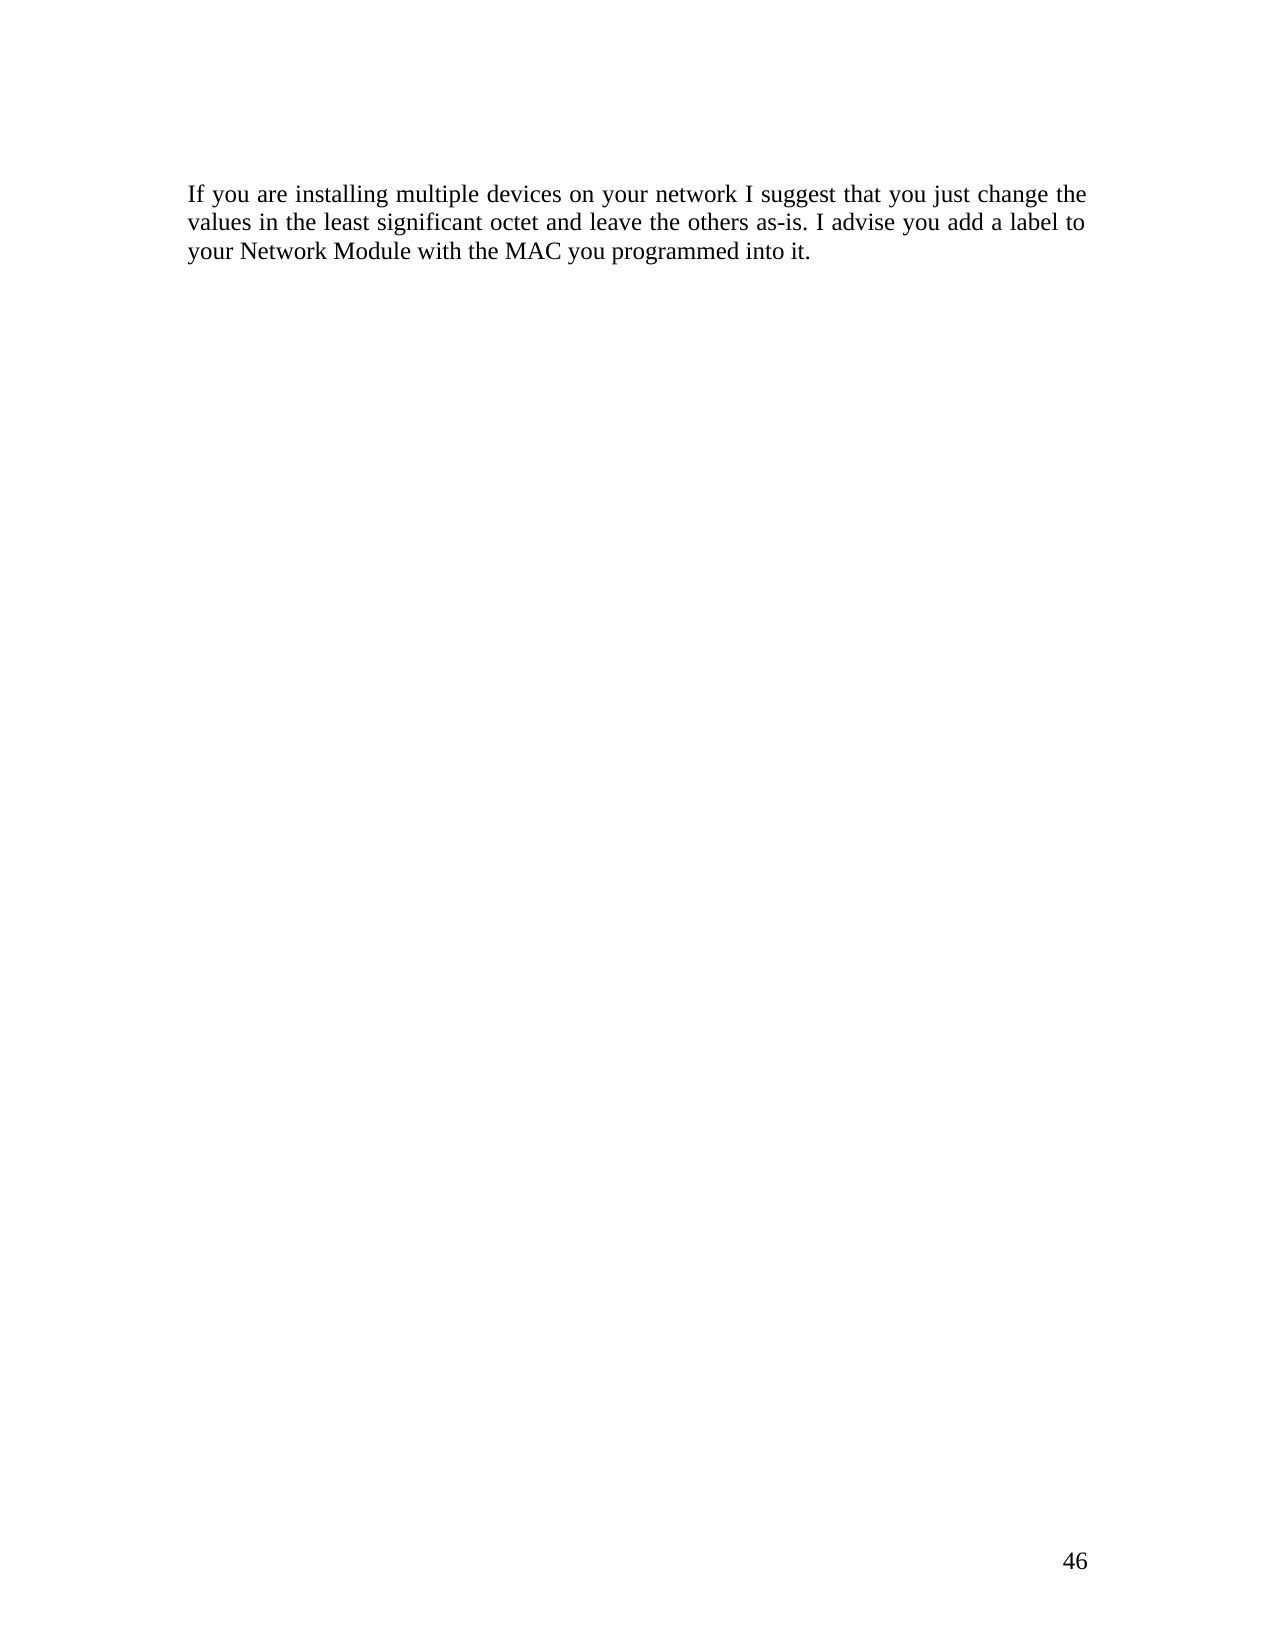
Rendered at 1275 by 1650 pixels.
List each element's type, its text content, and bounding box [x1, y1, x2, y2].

text If you are installing multiple devices on your network I suggest that you just change the values in the least significant octet and leave the others as-is. I advise you add a label to your Network Module with the MAC you programmed into it. [187, 179, 1087, 265]
